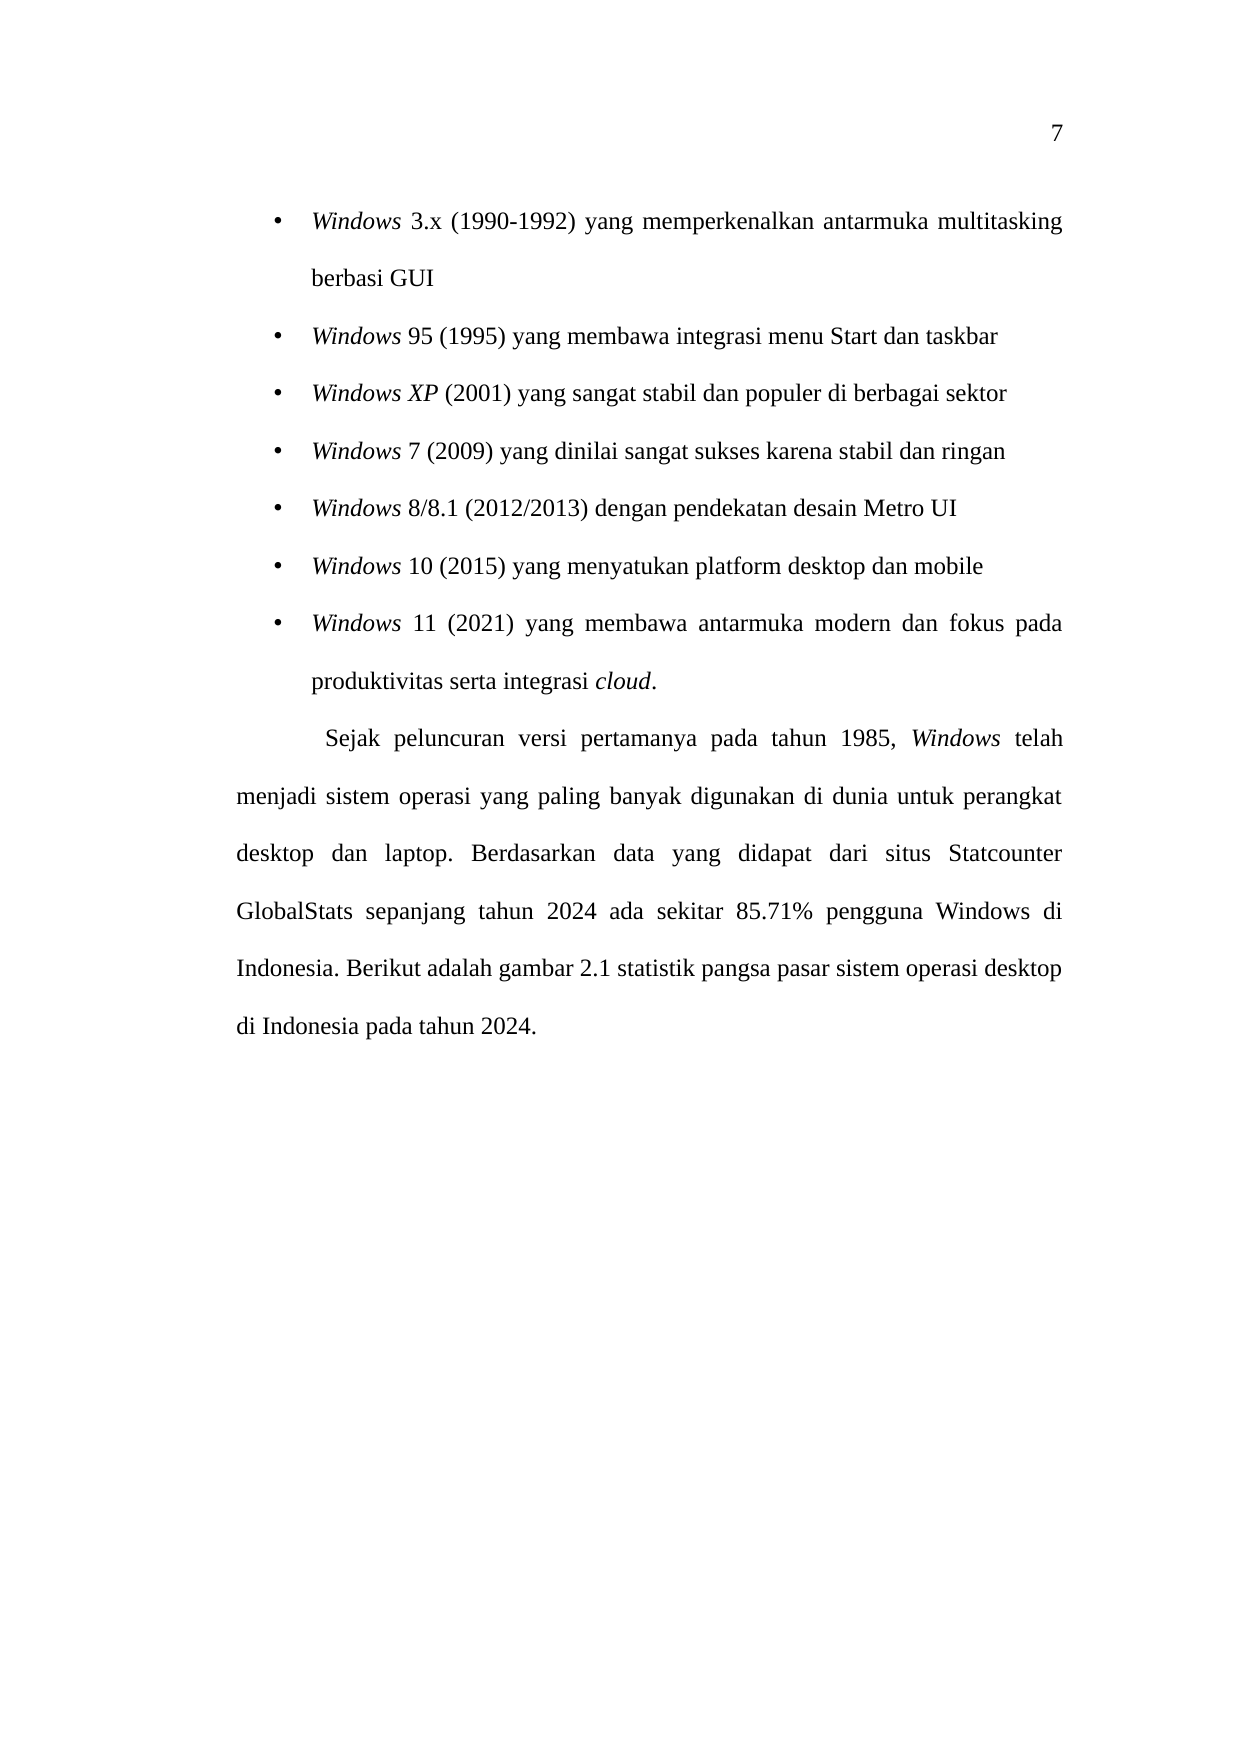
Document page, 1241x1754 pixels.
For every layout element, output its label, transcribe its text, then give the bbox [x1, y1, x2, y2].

list Windows XP (2001) yang sangat stabil dan populer di berbagai sektor [274, 378, 1063, 407]
list Windows 7 (2009) yang dinilai sangat sukses karena stabil dan ringan [274, 436, 1063, 465]
list Windows 3.x (1990-1992) yang memperkenalkan antarmuka multitasking berbasi GUI [274, 206, 1063, 292]
list Windows 8/8.1 (2012/2013) dengan pendekatan desain Metro UI [274, 493, 1063, 522]
list Windows 10 (2015) yang menyatukan platform desktop dan mobile [274, 551, 1063, 580]
text Sejak peluncuran versi pertamanya pada tahun 1985, Windows telah menjadi sistem operasi yang paling banyak digunakan di dunia untuk perangkat desktop dan laptop. Berdasarkan data yang didapat dari situs Statcounter GlobalStats sepanjang tahun 2024 ada sekitar 85.71% pengguna Windows di Indonesia. Berikut adalah gambar 2.1 statistik pangsa pasar sistem operasi desktop di Indonesia pada tahun 2024. [236, 723, 1063, 1040]
list Windows 11 (2021) yang membawa antarmuka modern dan fokus pada produktivitas serta integrasi cloud. [274, 608, 1063, 695]
list Windows 95 (1995) yang membawa integrasi menu Start dan taskbar [274, 321, 1063, 350]
